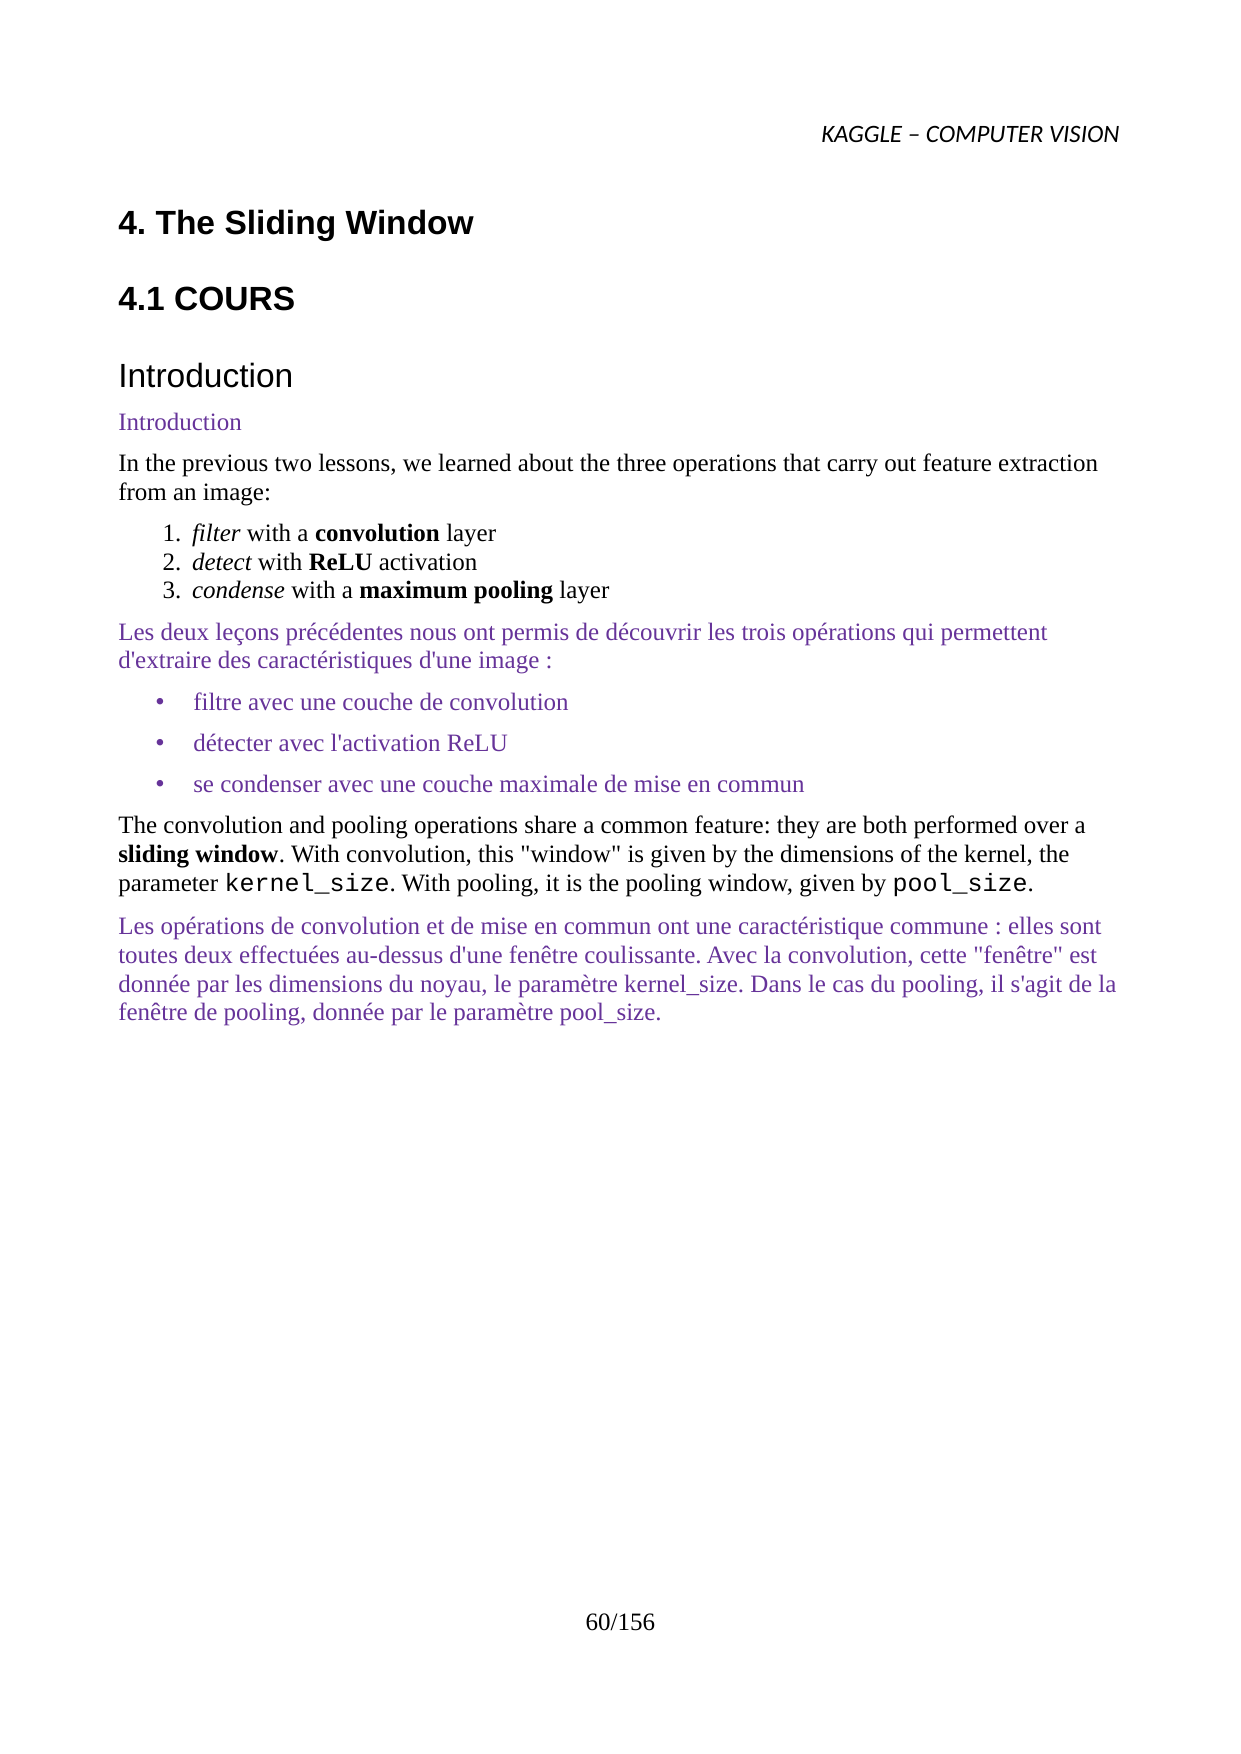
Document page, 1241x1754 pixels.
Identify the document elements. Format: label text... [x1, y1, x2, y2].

text Les opérations de convolution et de mise en commun ont une caractéristique commune : elles sont toutes deux effectuées au-dessus d'une fenêtre coulissante. Avec la convolution, cette "fenêtre" est donnée par les dimensions du noyau, le paramètre kernel_size. Dans le cas du pooling, il s'agit de la fenêtre de pooling, donnée par le paramètre pool_size. [118, 911, 1122, 1026]
subtitle Introduction [118, 355, 1122, 394]
text The convolution and pooling operations share a common feature: they are both performed over a sliding window. With convolution, this "window" is given by the dimensions of the kernel, the parameter kernel_size. With pooling, it is the pooling window, given by pool_size. [118, 810, 1122, 899]
list filter with a convolution layer [162, 518, 1122, 547]
text In the previous two lessons, we learned about the three operations that carry out feature extraction from an image: [118, 448, 1122, 505]
list detect with ReLU activation [162, 547, 1122, 575]
list détecter avec l'activation ReLU [156, 728, 1122, 757]
list condense with a maximum pooling layer [162, 575, 1122, 604]
list se condenser avec une couche maximale de mise en commun [156, 769, 1122, 798]
subtitle 4. The Sliding Window [118, 203, 1122, 242]
list filtre avec une couche de convolution [156, 687, 1122, 715]
subtitle 4.1 COURS [118, 279, 1122, 318]
text Introduction [118, 407, 1122, 435]
text Les deux leçons précédentes nous ont permis de découvrir les trois opérations qui permettent d'extraire des caractéristiques d'une image : [118, 617, 1122, 674]
